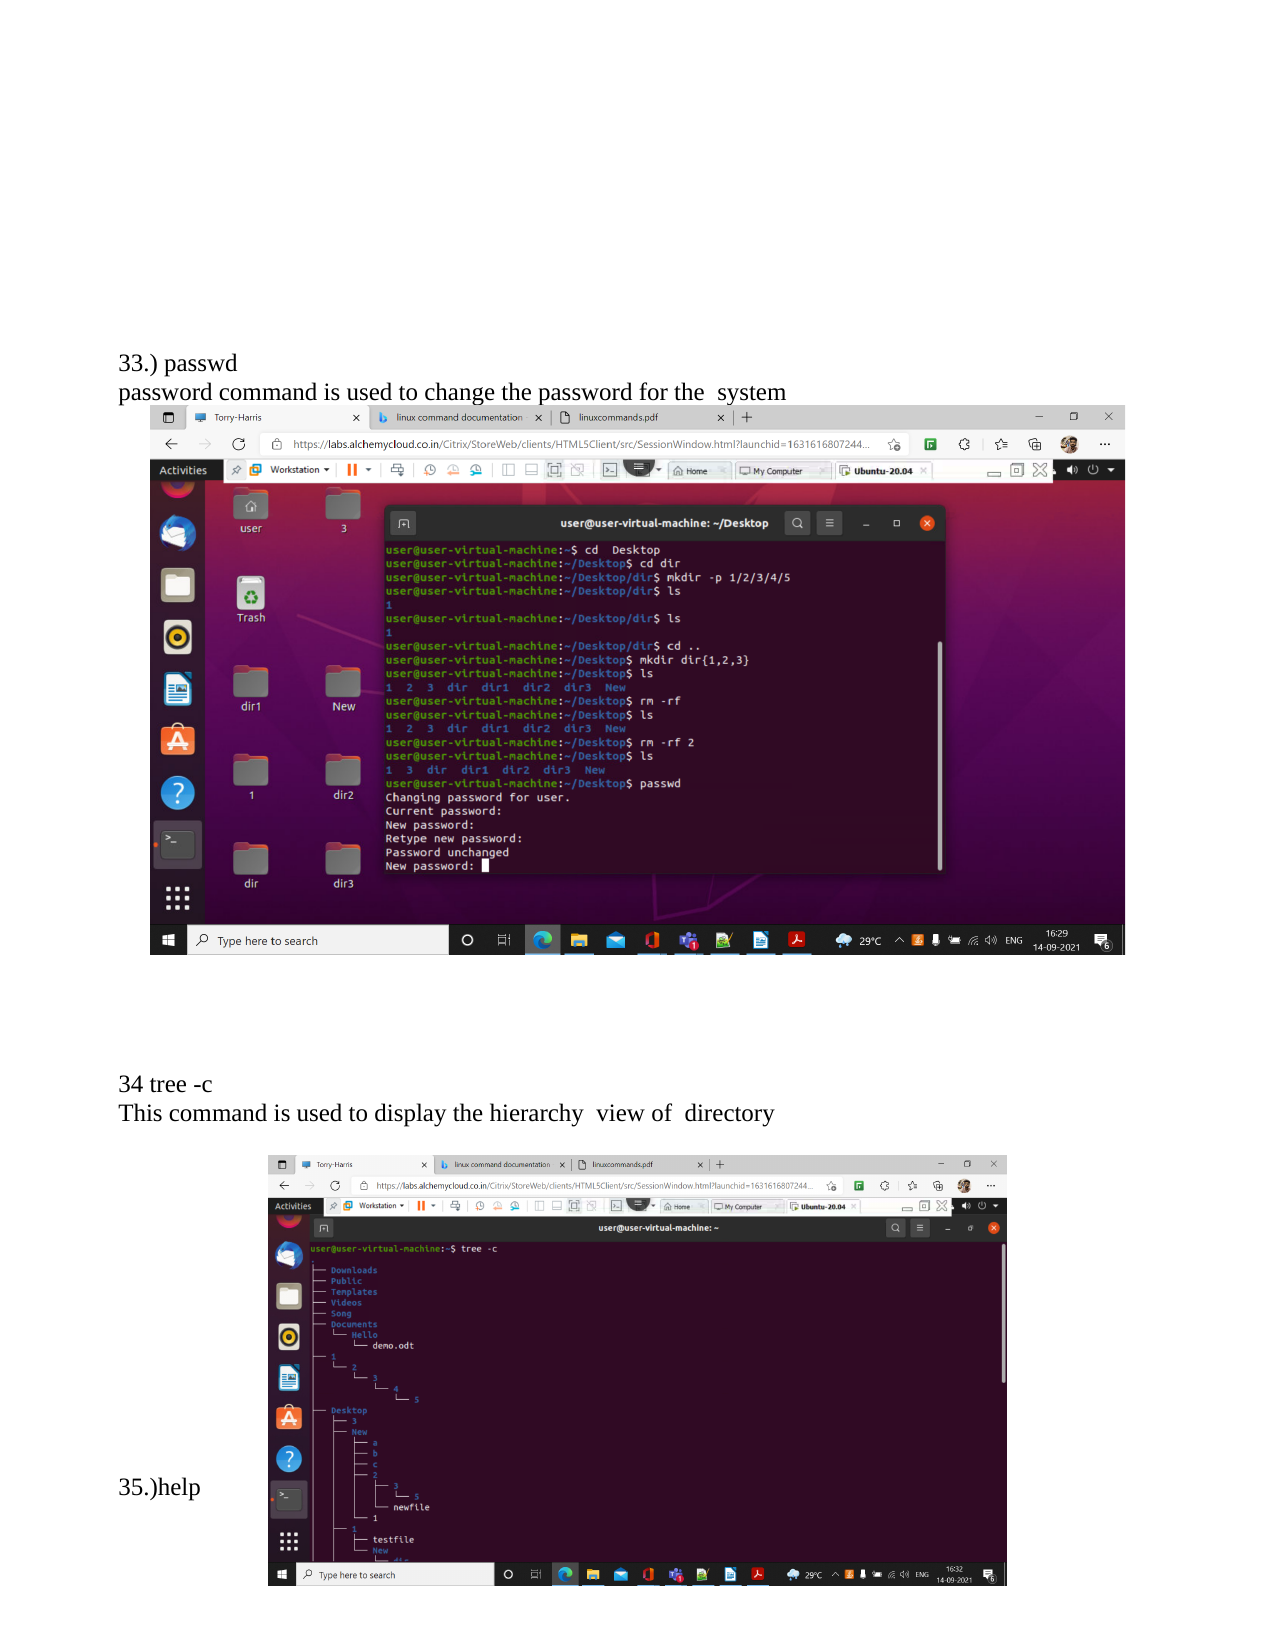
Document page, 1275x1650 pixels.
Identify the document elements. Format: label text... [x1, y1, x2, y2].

text 34 tree -c [118, 1069, 1157, 1098]
text password command is used to change the password for the system [118, 377, 1157, 406]
picture [150, 405, 1125, 955]
picture [268, 1155, 1007, 1586]
text 33.) passwd [118, 348, 1157, 377]
text 35.)help [118, 1472, 268, 1500]
text This command is used to display the hierarchy view of directory [118, 1098, 1157, 1155]
text [1007, 1472, 1157, 1500]
